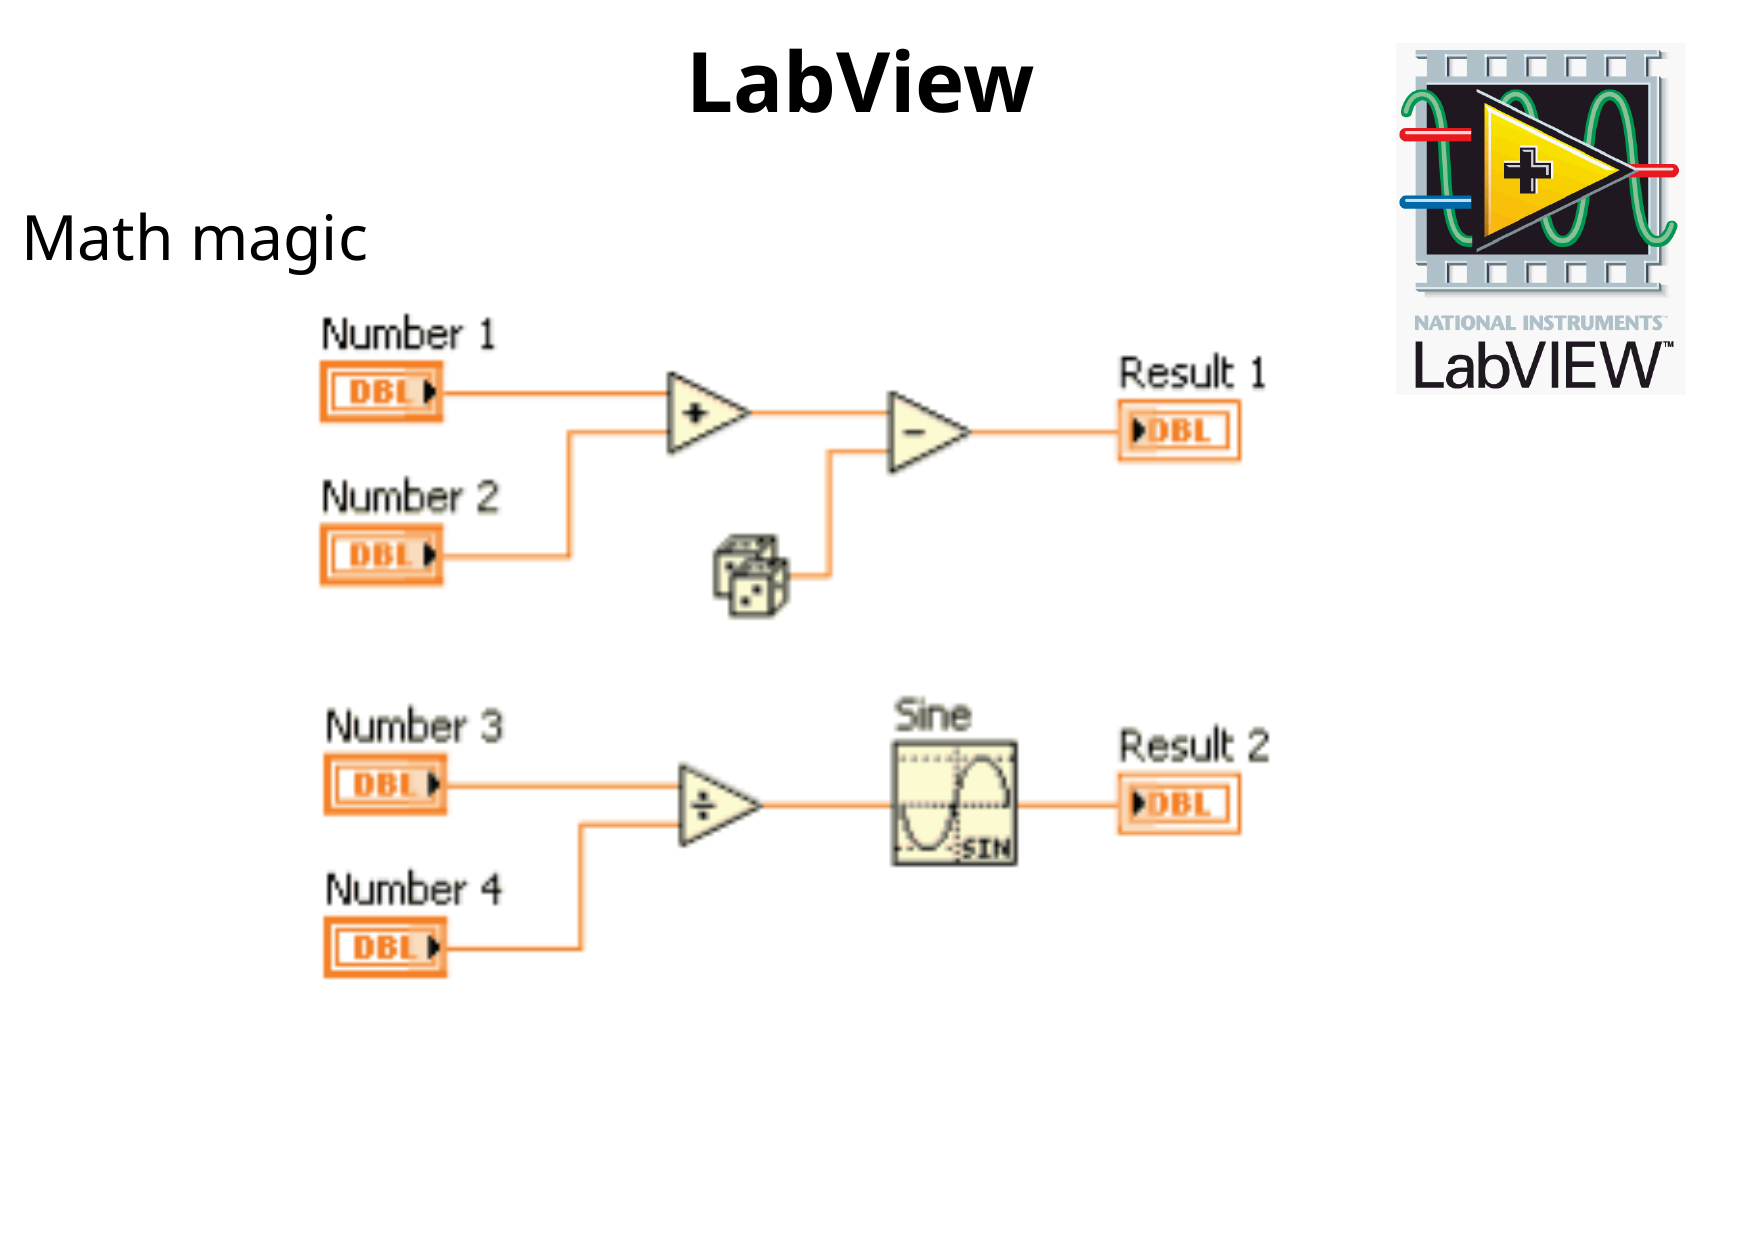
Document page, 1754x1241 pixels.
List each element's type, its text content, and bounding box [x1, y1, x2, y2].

text LabView [21, 23, 1699, 137]
text Math magic [21, 194, 1395, 279]
picture [1395, 43, 1686, 395]
picture [240, 263, 1351, 1035]
text [1686, 194, 1699, 279]
